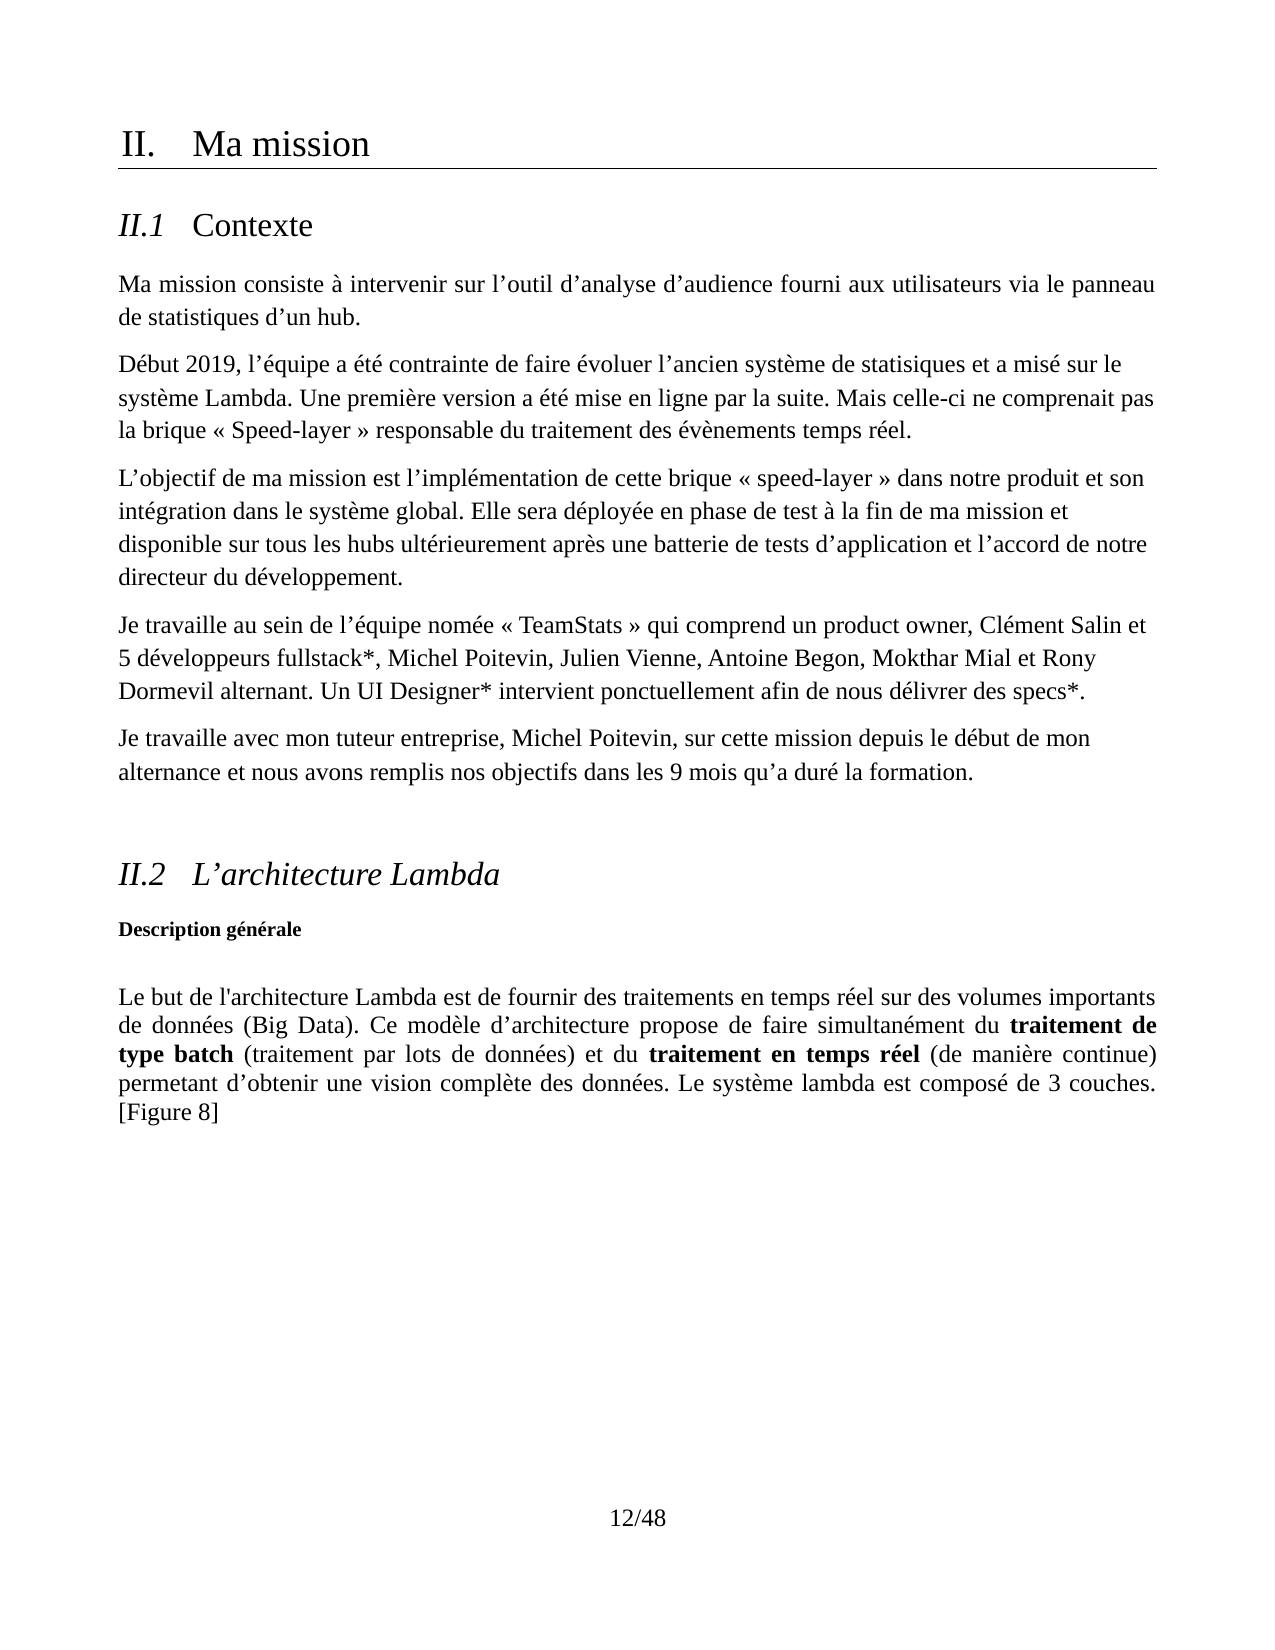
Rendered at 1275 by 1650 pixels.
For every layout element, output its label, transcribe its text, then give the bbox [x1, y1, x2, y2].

subtitle Ma mission [118, 118, 1157, 168]
subtitle Contexte [118, 206, 1157, 244]
subtitle Description générale [118, 917, 1157, 941]
text Ma mission consiste à intervenir sur l’outil d’analyse d’audience fourni aux utilisateurs via le panneau de statistiques d’un hub. [118, 269, 1157, 331]
text Le but de l'architecture Lambda est de fournir des traitements en temps réel sur des volumes importants de données (Big Data). Ce modèle d’architecture propose de faire simultanément du traitement de type batch (traitement par lots de données) et du traitement en temps réel (de manière continue) permetant d’obtenir une vision complète des données. Le système lambda est composé de 3 couches. [Figure 8] [118, 982, 1157, 1125]
text L’objectif de ma mission est l’implémentation de cette brique « speed-layer » dans notre produit et son intégration dans le système global. Elle sera déployée en phase de test à la fin de ma mission et disponible sur tous les hubs ultérieurement après une batterie de tests d’application et l’accord de notre directeur du développement. [118, 463, 1157, 591]
text Début 2019, l’équipe a été contrainte de faire évoluer l’ancien système de statisiques et a misé sur le système Lambda. Une première version a été mise en ligne par la suite. Mais celle-ci ne comprenait pas la brique « Speed-layer » responsable du traitement des évènements temps réel. [118, 349, 1157, 444]
text Je travaille au sein de l’équipe nomée « TeamStats » qui comprend un product owner, Clément Salin et 5 développeurs fullstack*, Michel Poitevin, Julien Vienne, Antoine Begon, Mokthar Mial et Rony Dormevil alternant. Un UI Designer* intervient ponctuellement afin de nous délivrer des specs*. [118, 610, 1157, 705]
subtitle L’architecture Lambda [118, 853, 1157, 892]
text Je travaille avec mon tuteur entreprise, Michel Poitevin, sur cette mission depuis le début de mon alternance et nous avons remplis nos objectifs dans les 9 mois qu’a duré la formation. [118, 723, 1157, 785]
